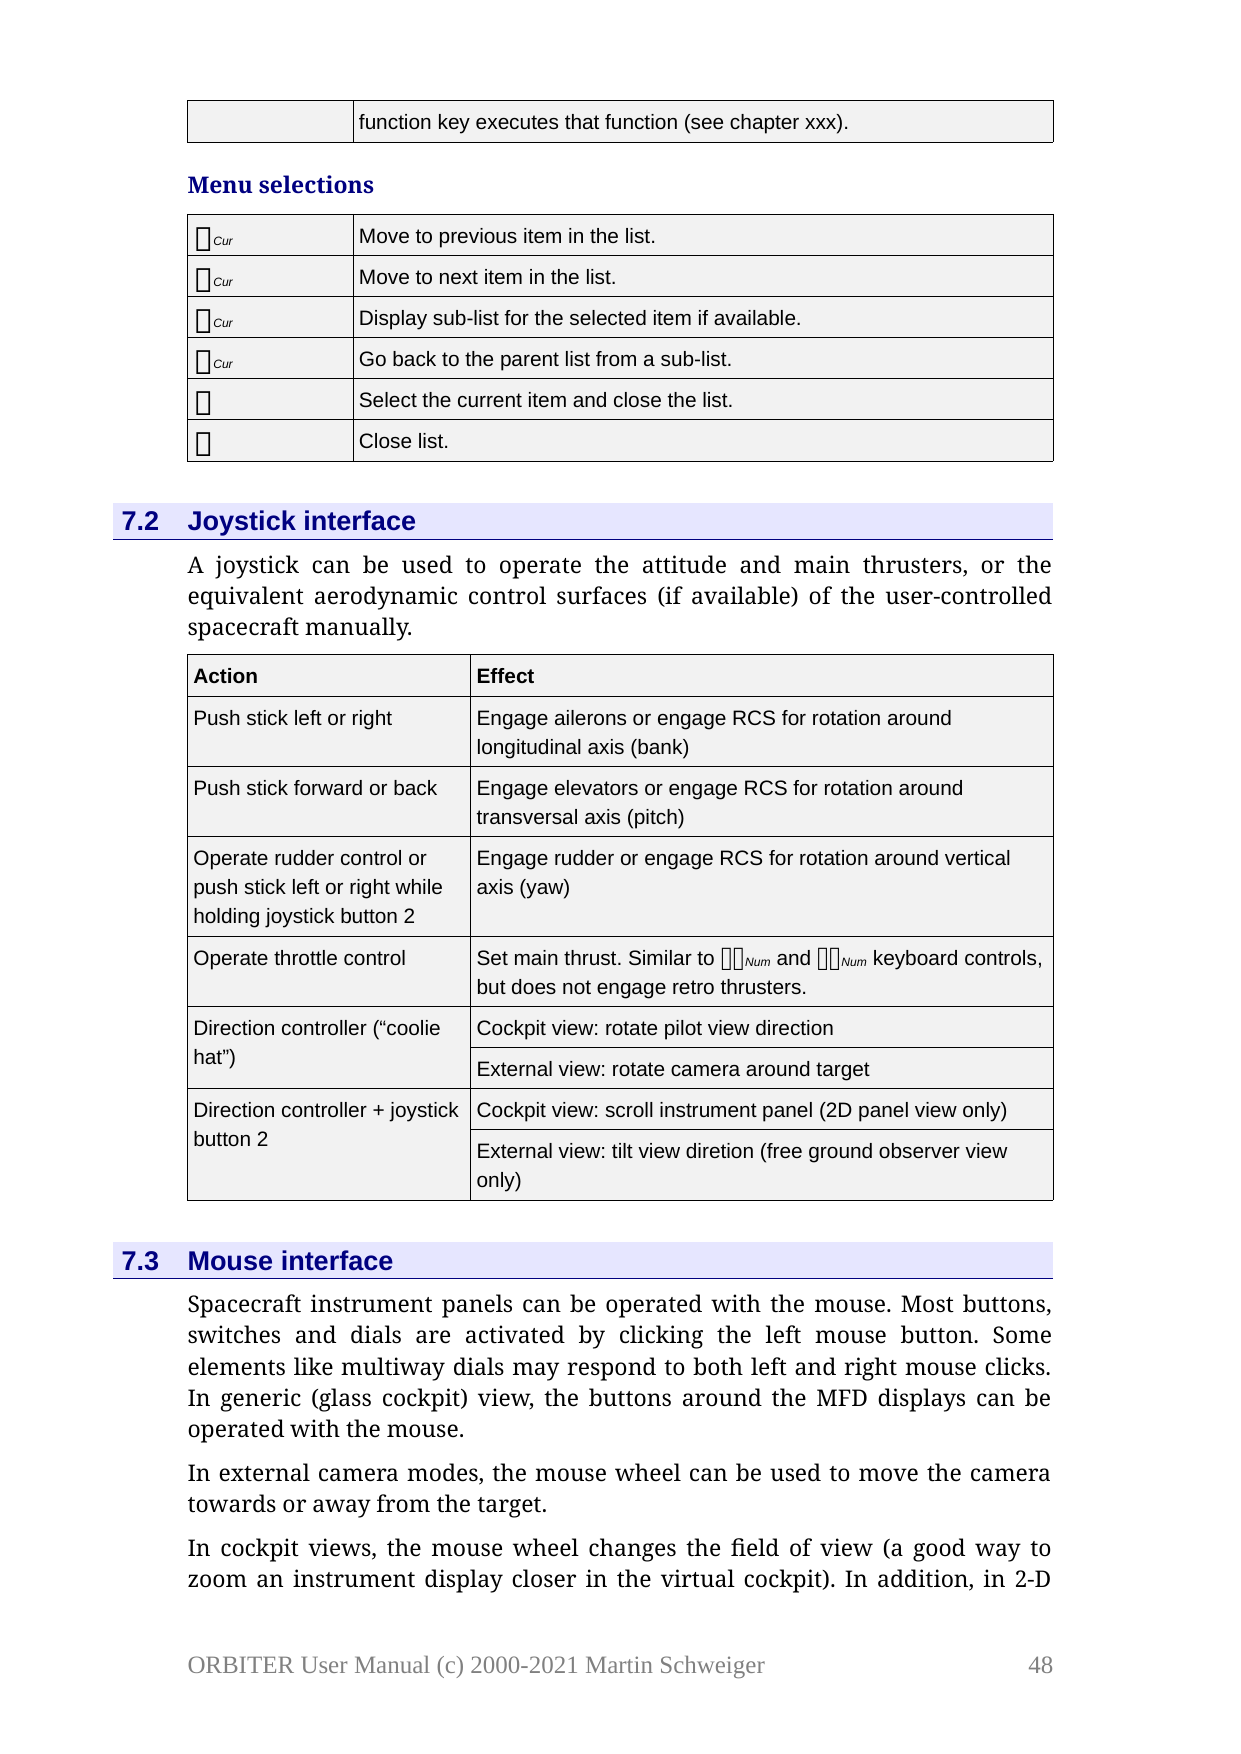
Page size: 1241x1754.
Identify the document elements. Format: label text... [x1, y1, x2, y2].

table_cell Cur [188, 256, 353, 296]
table_cell Operate rudder control or push stick left or right while holding joystick button 2 [188, 837, 470, 936]
text In external camera modes, the mouse wheel can be used to move the camera towards or away from the target. [187, 1456, 1053, 1518]
text A joystick can be used to operate the attitude and main thrusters, or the equivalent aerodynamic control surfaces (if available) of the user-controlled spacecraft manually. [187, 548, 1053, 642]
table_cell Direction controller (“coolie hat”) [188, 1007, 470, 1088]
table_header Effect [471, 655, 1053, 696]
subtitle Joystick interface [113, 503, 1053, 539]
table_cell Display sub-list for the selected item if available. [354, 297, 1053, 337]
table_header Action [188, 655, 470, 696]
table_cell External view: tilt view diretion (free ground observer view only) [471, 1130, 1053, 1200]
table_cell  [188, 420, 353, 461]
table_cell  [188, 379, 353, 419]
table_cell Cur [188, 338, 353, 378]
text Spacecraft instrument panels can be operated with the mouse. Most buttons, switches and dials are activated by clicking the left mouse button. Some elements like multiway dials may respond to both left and right mouse clicks. In generic (glass cockpit) view, the buttons around the MFD displays can be operated with the mouse. [187, 1287, 1053, 1444]
table_cell Move to next item in the list. [354, 256, 1053, 296]
table_cell Cockpit view: rotate pilot view direction [471, 1007, 1053, 1047]
table_cell Operate throttle control [188, 937, 470, 1006]
table_cell Cur [188, 297, 353, 337]
table_cell Engage ailerons or engage RCS for rotation around longitudinal axis (bank) [471, 697, 1053, 766]
table_cell Cockpit view: scroll instrument panel (2D panel view only) [471, 1089, 1053, 1129]
table_cell Engage elevators or engage RCS for rotation around transversal axis (pitch) [471, 767, 1053, 836]
subtitle Menu selections [187, 169, 1053, 201]
table_cell Select the current item and close the list. [354, 379, 1053, 419]
table_cell Go back to the parent list from a sub-list. [354, 338, 1053, 378]
table_header Cur [188, 215, 353, 255]
text In cockpit views, the mouse wheel changes the field of view (a good way to zoom an instrument display closer in the virtual cockpit). In addition, in 2-D [187, 1531, 1053, 1593]
table_cell function key executes that function (see chapter xxx). [354, 101, 1053, 142]
table_cell [188, 101, 353, 142]
table_cell External view: rotate camera around target [471, 1048, 1053, 1088]
table_cell Push stick left or right [188, 697, 470, 766]
table_cell Engage rudder or engage RCS for rotation around vertical axis (yaw) [471, 837, 1053, 936]
table_cell Push stick forward or back [188, 767, 470, 836]
subtitle Mouse interface [113, 1242, 1053, 1278]
table_cell Set main thrust. Similar to Num and Num keyboard controls, but does not engage retro thrusters. [471, 937, 1053, 1006]
table_cell Direction controller + joystick button 2 [188, 1089, 470, 1200]
table_cell Close list. [354, 420, 1053, 461]
table_header Move to previous item in the list. [354, 215, 1053, 255]
